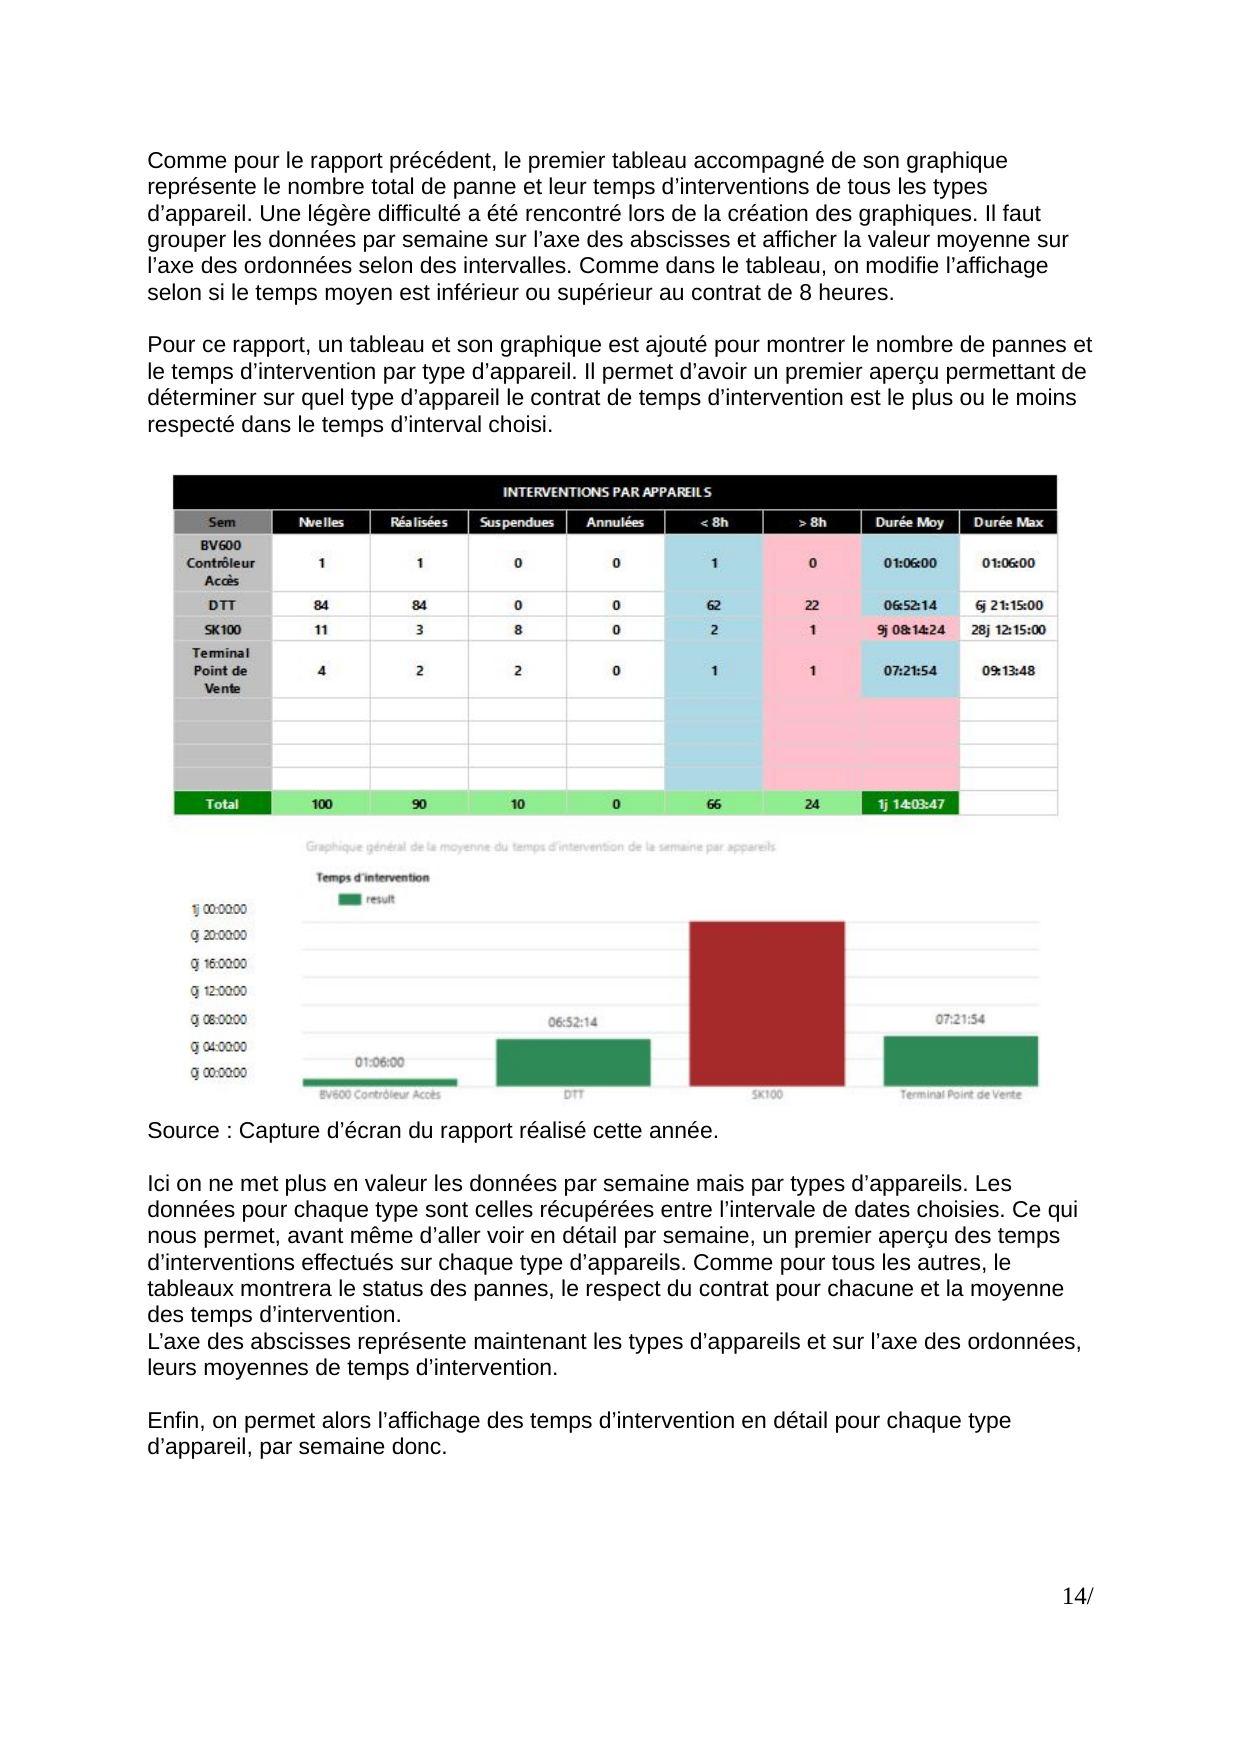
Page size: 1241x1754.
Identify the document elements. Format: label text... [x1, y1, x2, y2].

text Enfin, on permet alors l’affichage des temps d’intervention en détail pour chaque type d’appareil, par semaine donc. [147, 1407, 1093, 1459]
picture [147, 463, 1094, 1117]
text Source : Capture d’écran du rapport réalisé cette année. [147, 1117, 1093, 1143]
text Comme pour le rapport précédent, le premier tableau accompagné de son graphique représente le nombre total de panne et leur temps d’interventions de tous les types d’appareil. Une légère difficulté a été rencontré lors de la création des graphiques. Il faut grouper les données par semaine sur l’axe des abscisses et afficher la valeur moyenne sur l’axe des ordonnées selon des intervalles. Comme dans le tableau, on modifie l’affichage selon si le temps moyen est inférieur ou supérieur au contrat de 8 heures. [147, 147, 1093, 305]
text Pour ce rapport, un tableau et son graphique est ajouté pour montrer le nombre de pannes et le temps d’intervention par type d’appareil. Il permet d’avoir un premier aperçu permettant de déterminer sur quel type d’appareil le contrat de temps d’intervention est le plus ou le moins respecté dans le temps d’interval choisi. [147, 331, 1093, 437]
text L’axe des abscisses représente maintenant les types d’appareils et sur l’axe des ordonnées, leurs moyennes de temps d’intervention. [147, 1328, 1093, 1380]
text Ici on ne met plus en valeur les données par semaine mais par types d’appareils. Les données pour chaque type sont celles récupérées entre l’intervale de dates choisies. Ce qui nous permet, avant même d’aller voir en détail par semaine, un premier aperçu des temps d’interventions effectués sur chaque type d’appareils. Comme pour tous les autres, le tableaux montrera le status des pannes, le respect du contrat pour chacune et la moyenne des temps d’intervention. [147, 1169, 1093, 1328]
